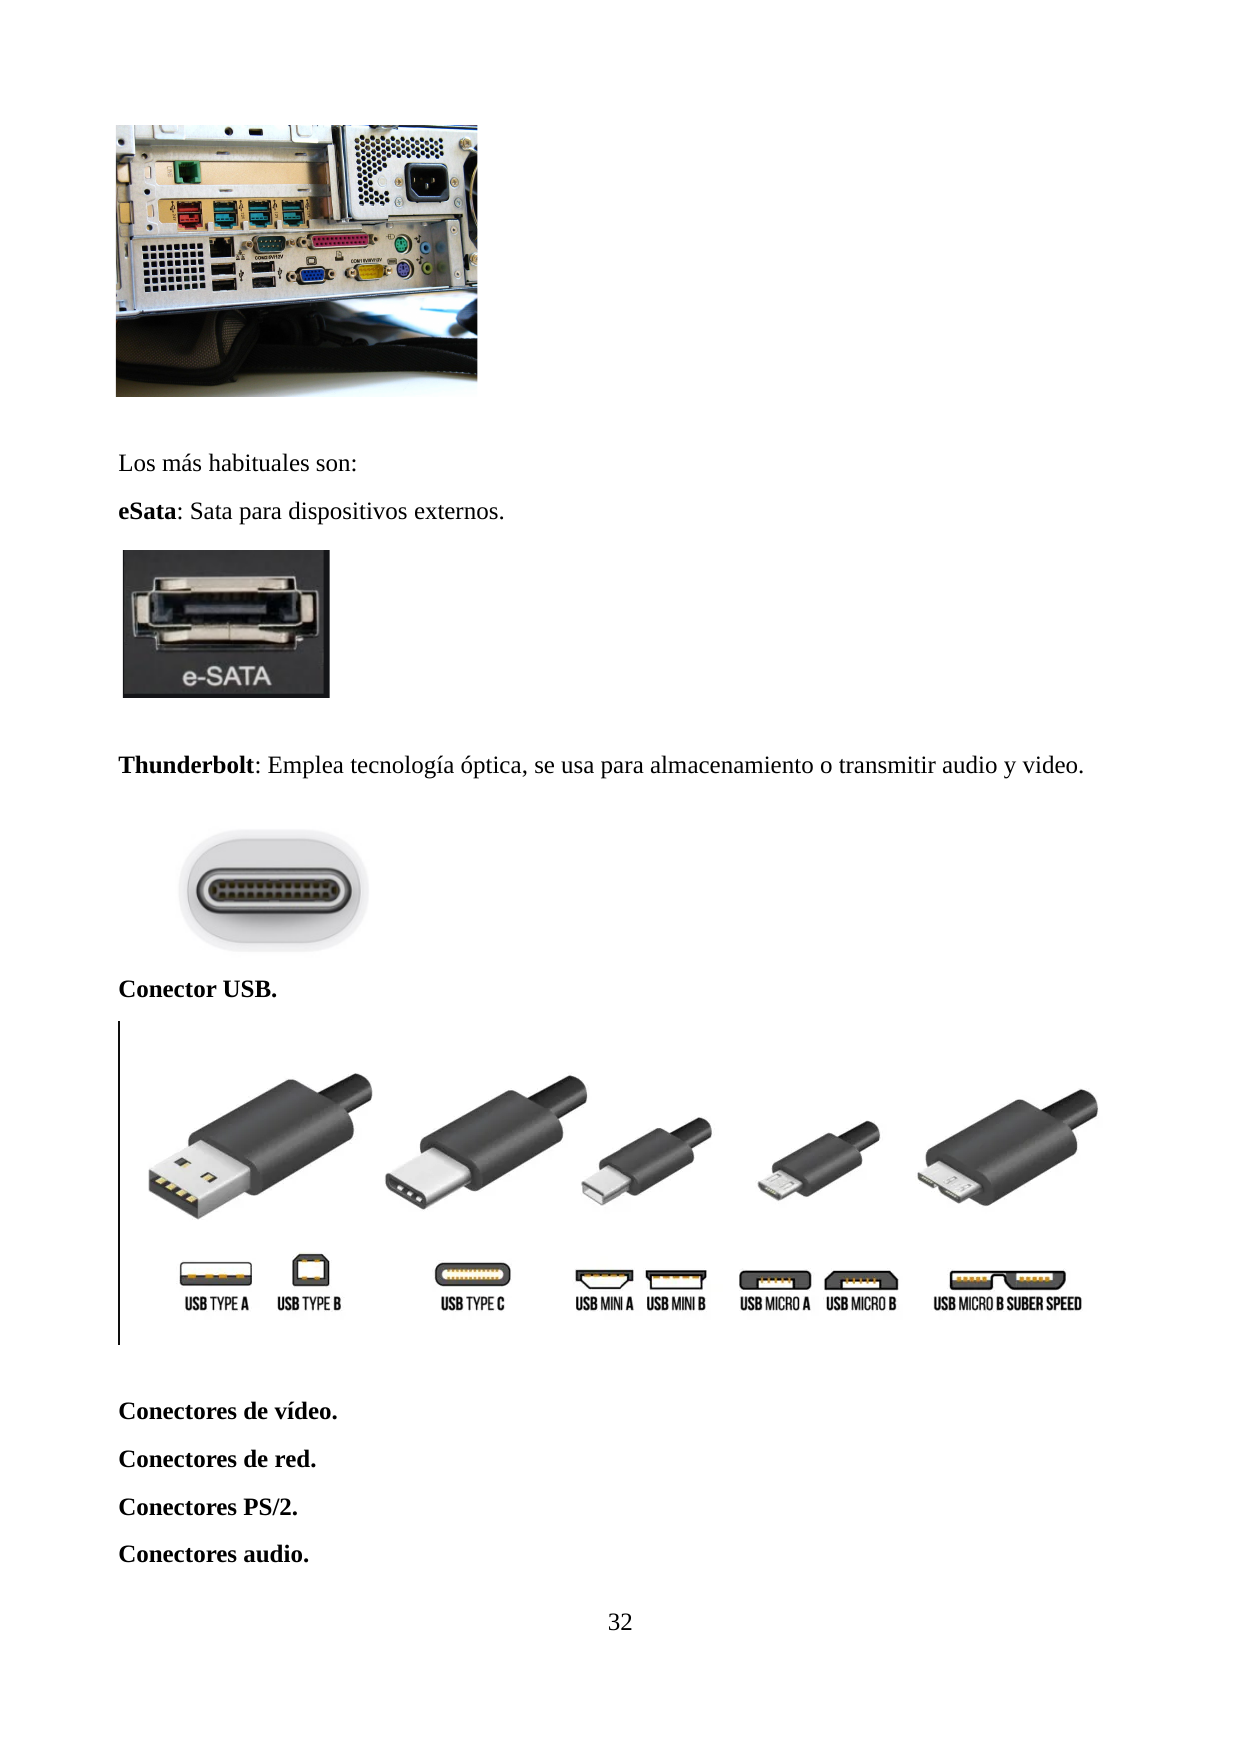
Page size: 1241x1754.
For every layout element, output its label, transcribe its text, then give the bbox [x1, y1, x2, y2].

text Conectores de red. [118, 1444, 1122, 1473]
text Los más habituales son: [118, 448, 1122, 477]
picture [124, 800, 417, 970]
text Thunderbolt: Emplea tecnología óptica, se usa para almacenamiento o transmitir audio y video. [118, 750, 1122, 779]
text Conectores audio. [118, 1539, 1122, 1568]
picture [118, 1021, 1123, 1345]
text Conectores de vídeo. [118, 1396, 1122, 1425]
picture [122, 550, 330, 698]
text Conectores PS/2. [118, 1492, 1122, 1520]
text Conector USB. [118, 797, 1122, 1003]
text eSata: Sata para dispositivos externos. [118, 496, 1122, 525]
picture [115, 125, 478, 397]
